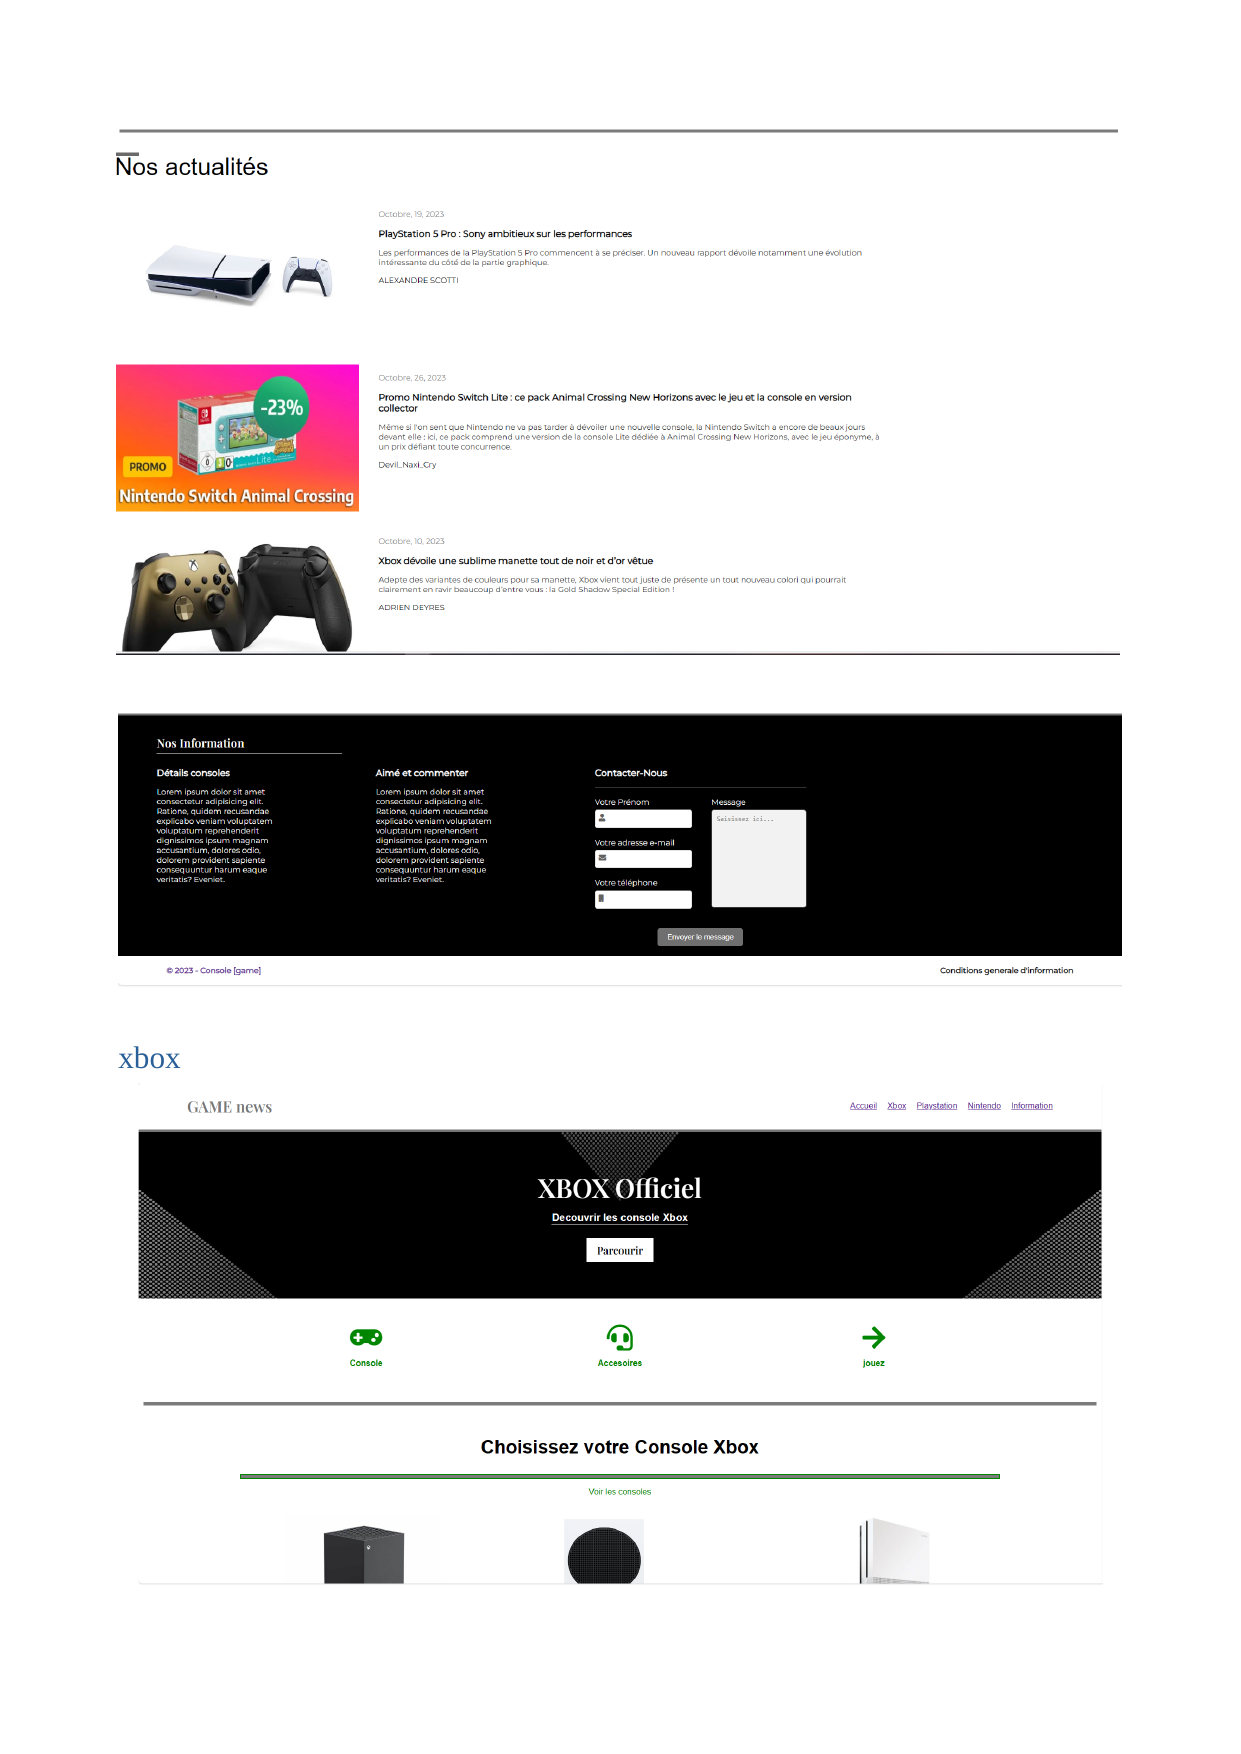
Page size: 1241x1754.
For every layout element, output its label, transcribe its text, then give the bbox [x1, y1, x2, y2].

picture [138, 1083, 1103, 1585]
picture [118, 706, 1123, 987]
text xbox [118, 1039, 1122, 1075]
picture [116, 128, 1120, 655]
